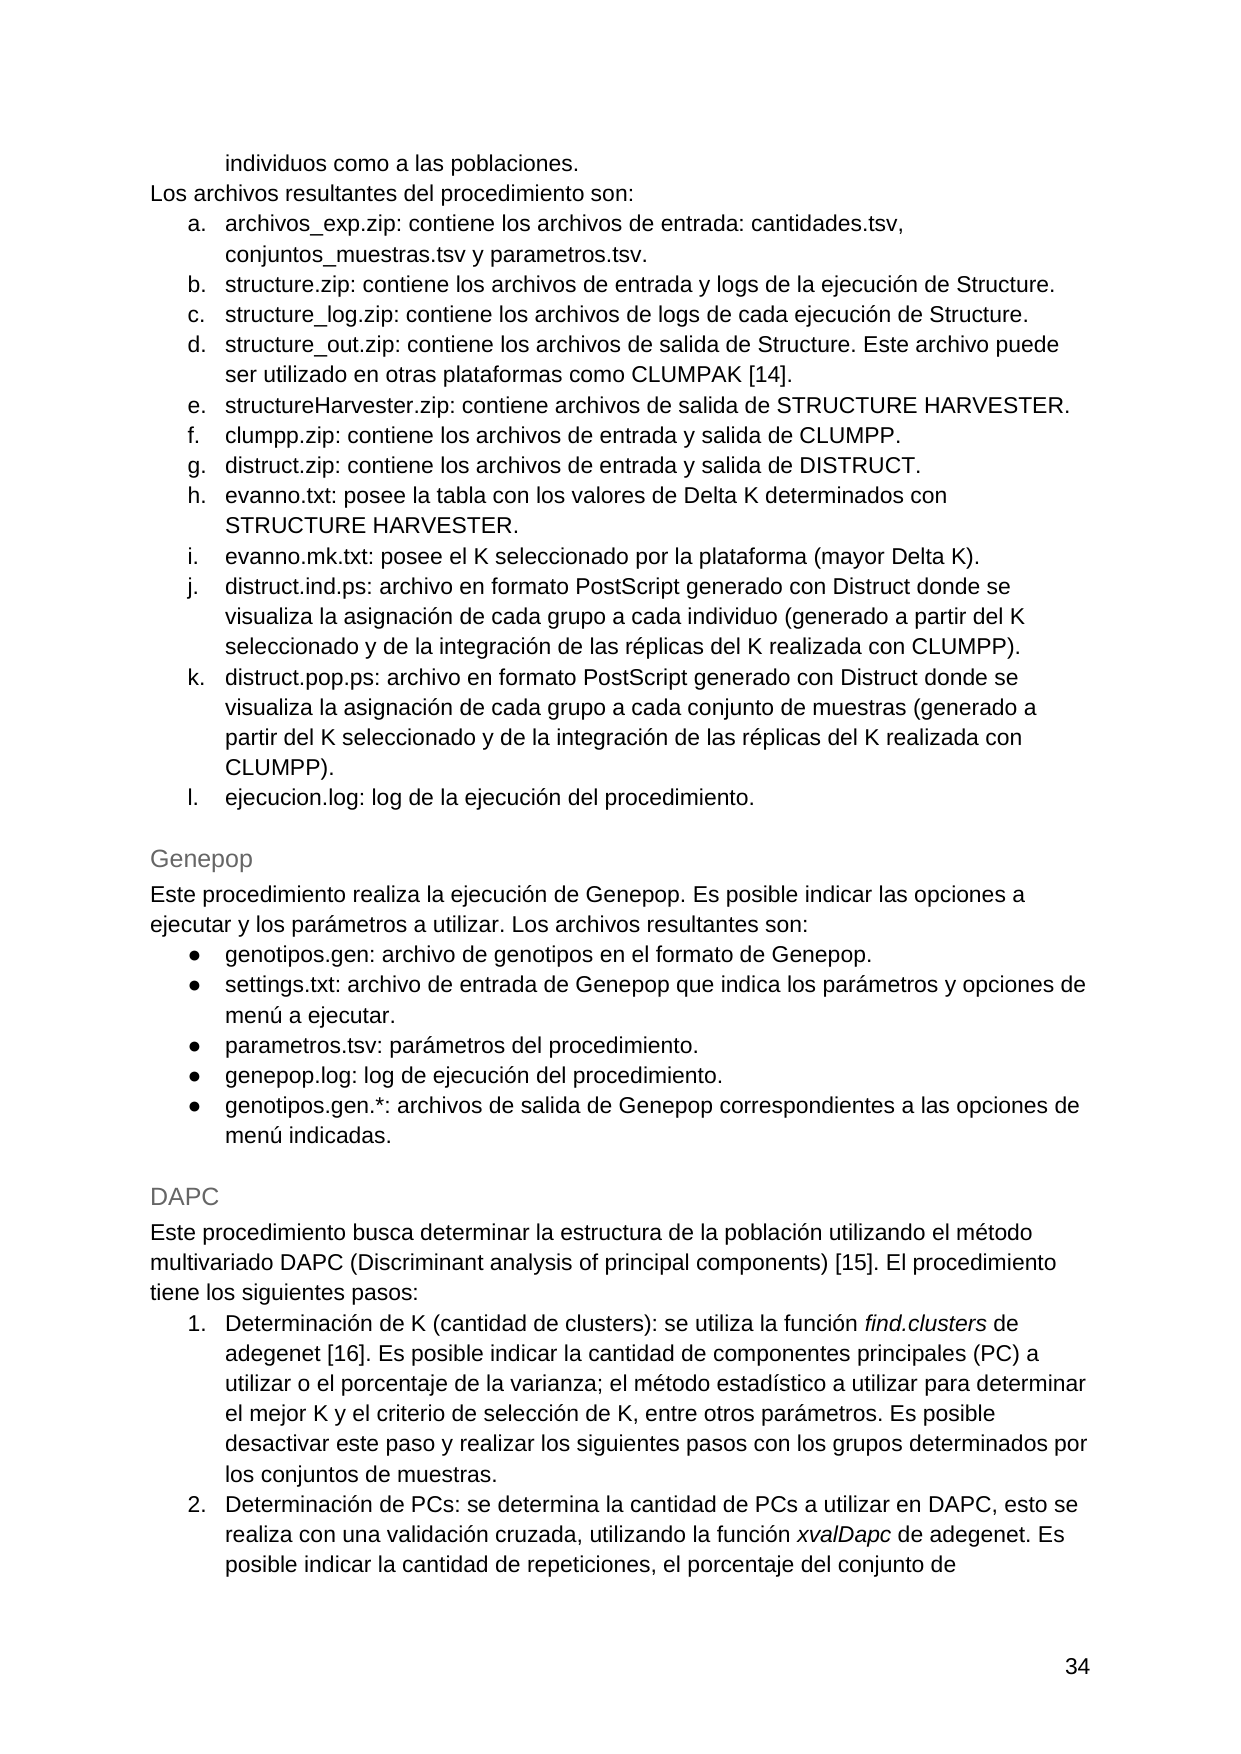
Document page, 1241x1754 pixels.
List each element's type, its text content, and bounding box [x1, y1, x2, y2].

list Determinación de K (cantidad de clusters): se utiliza la función find.clusters de adegenet [16]. Es posible indicar la cantidad de componentes principales (PC) a utilizar o el porcentaje de la varianza; el método estadístico a utilizar para determinar el mejor K y el criterio de selección de K, entre otros parámetros. Es posible desactivar este paso y realizar los siguientes pasos con los grupos determinados por los conjuntos de muestras. [187, 1309, 1090, 1487]
list genepop.log: log de ejecución del procedimiento. [187, 1062, 1090, 1088]
list distruct.pop.ps: archivo en formato PostScript generado con Distruct donde se visualiza la asignación de cada grupo a cada conjunto de muestras (generado a partir del K seleccionado y de la integración de las réplicas del K realizada con CLUMPP). [187, 663, 1090, 781]
subtitle Genepop [150, 844, 1090, 872]
list ejecucion.log: log de la ejecución del procedimiento. [187, 784, 1090, 811]
list genotipos.gen: archivo de genotipos en el formato de Genepop. [187, 941, 1090, 968]
list structure.zip: contiene los archivos de entrada y logs de la ejecución de Structure. [187, 271, 1090, 297]
list structure_log.zip: contiene los archivos de logs de cada ejecución de Structure. [187, 301, 1090, 327]
subtitle DAPC [150, 1182, 1090, 1211]
list evanno.txt: posee la tabla con los valores de Delta K determinados con STRUCTURE HARVESTER. [187, 482, 1090, 539]
text Este procedimiento realiza la ejecución de Genepop. Es posible indicar las opciones a ejecutar y los parámetros a utilizar. Los archivos resultantes son: [150, 881, 1090, 937]
list genotipos.gen.*: archivos de salida de Genepop correspondientes a las opciones de menú indicadas. [187, 1092, 1090, 1149]
list parametros.tsv: parámetros del procedimiento. [187, 1032, 1090, 1058]
list distruct.ind.ps: archivo en formato PostScript generado con Distruct donde se visualiza la asignación de cada grupo a cada individuo (generado a partir del K seleccionado y de la integración de las réplicas del K realizada con CLUMPP). [187, 573, 1090, 660]
text Este procedimiento busca determinar la estructura de la población utilizando el método multivariado DAPC (Discriminant analysis of principal components) [15]. El procedimiento tiene los siguientes pasos: [150, 1219, 1090, 1306]
list clumpp.zip: contiene los archivos de entrada y salida de CLUMPP. [187, 422, 1090, 448]
list archivos_exp.zip: contiene los archivos de entrada: cantidades.tsv, conjuntos_muestras.tsv y parametros.tsv. [187, 210, 1090, 267]
text Los archivos resultantes del procedimiento son: [150, 180, 1090, 207]
list individuos como a las poblaciones. [187, 150, 1090, 176]
list evanno.mk.txt: posee el K seleccionado por la plataforma (mayor Delta K). [187, 543, 1090, 569]
list settings.txt: archivo de entrada de Genepop que indica los parámetros y opciones de menú a ejecutar. [187, 971, 1090, 1028]
list structure_out.zip: contiene los archivos de salida de Structure. Este archivo puede ser utilizado en otras plataformas como CLUMPAK [14]. [187, 331, 1090, 388]
list Determinación de PCs: se determina la cantidad de PCs a utilizar en DAPC, esto se realiza con una validación cruzada, utilizando la función xvalDapc de adegenet. Es posible indicar la cantidad de repeticiones, el porcentaje del conjunto de [187, 1491, 1090, 1578]
list structureHarvester.zip: contiene archivos de salida de STRUCTURE HARVESTER. [187, 392, 1090, 418]
list distruct.zip: contiene los archivos de entrada y salida de DISTRUCT. [187, 452, 1090, 478]
